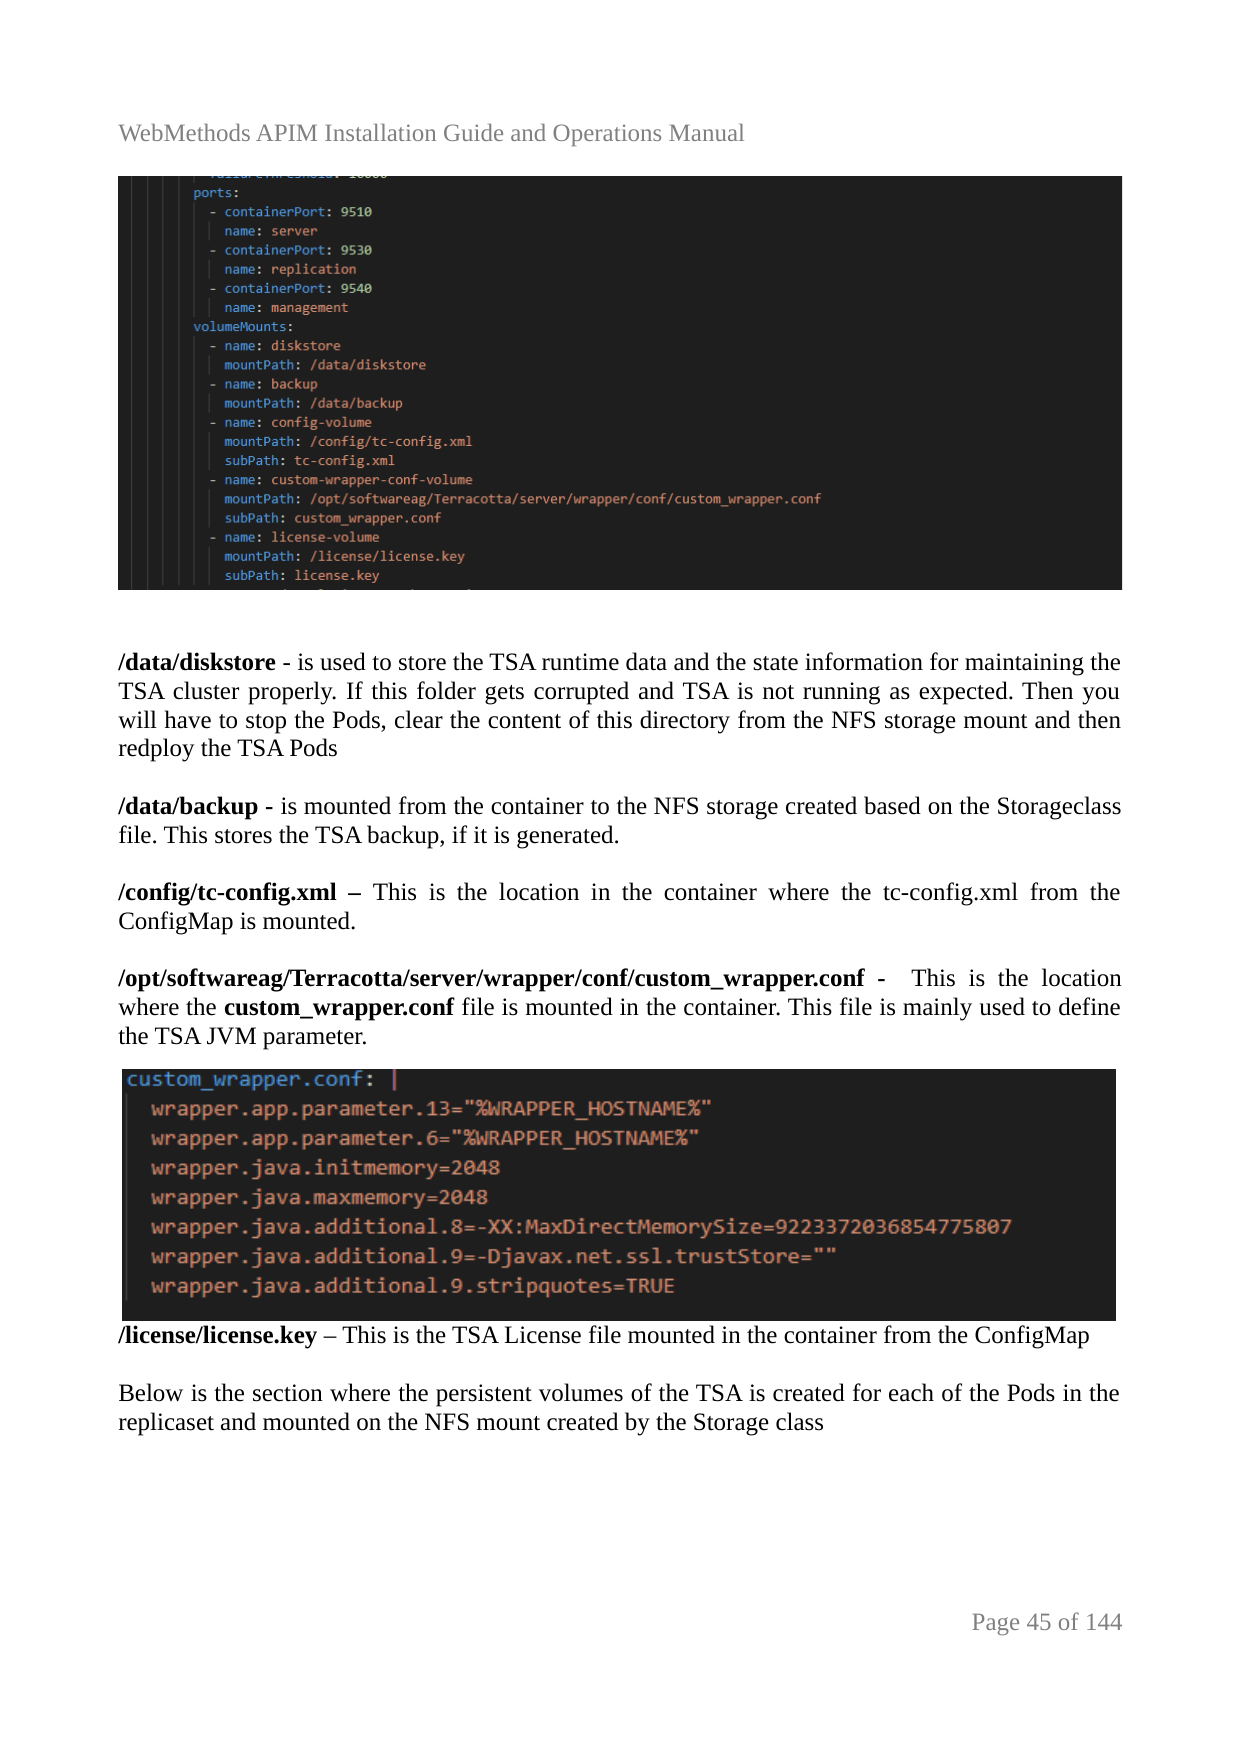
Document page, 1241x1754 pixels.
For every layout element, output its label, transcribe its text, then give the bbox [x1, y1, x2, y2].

text /data/backup - is mounted from the container to the NFS storage created based on the Storageclass file. This stores the TSA backup, if it is generated. [118, 791, 1122, 848]
text Below is the section where the persistent volumes of the TSA is created for each of the Pods in the replicaset and mounted on the NFS mount created by the Storage class [118, 1378, 1122, 1435]
text /data/diskstore - is used to store the TSA runtime data and the state information for maintaining the TSA cluster properly. If this folder gets corrupted and TSA is not running as expected. Then you will have to stop the Pods, clear the content of this directory from the NFS storage mount and then redploy the TSA Pods [118, 647, 1122, 762]
text /opt/softwareag/Terracotta/server/wrapper/conf/custom_wrapper.conf - This is the location where the custom_wrapper.conf file is mounted in the container. This file is mainly used to define the TSA JVM parameter. [118, 963, 1122, 1050]
text /config/tc-config.xml – This is the location in the container where the tc-config.xml from the ConfigMap is mounted. [118, 877, 1122, 935]
text /license/license.key – This is the TSA License file mounted in the container from the ConfigMap [118, 1309, 1122, 1349]
picture [122, 1069, 1116, 1321]
picture [118, 176, 1123, 590]
